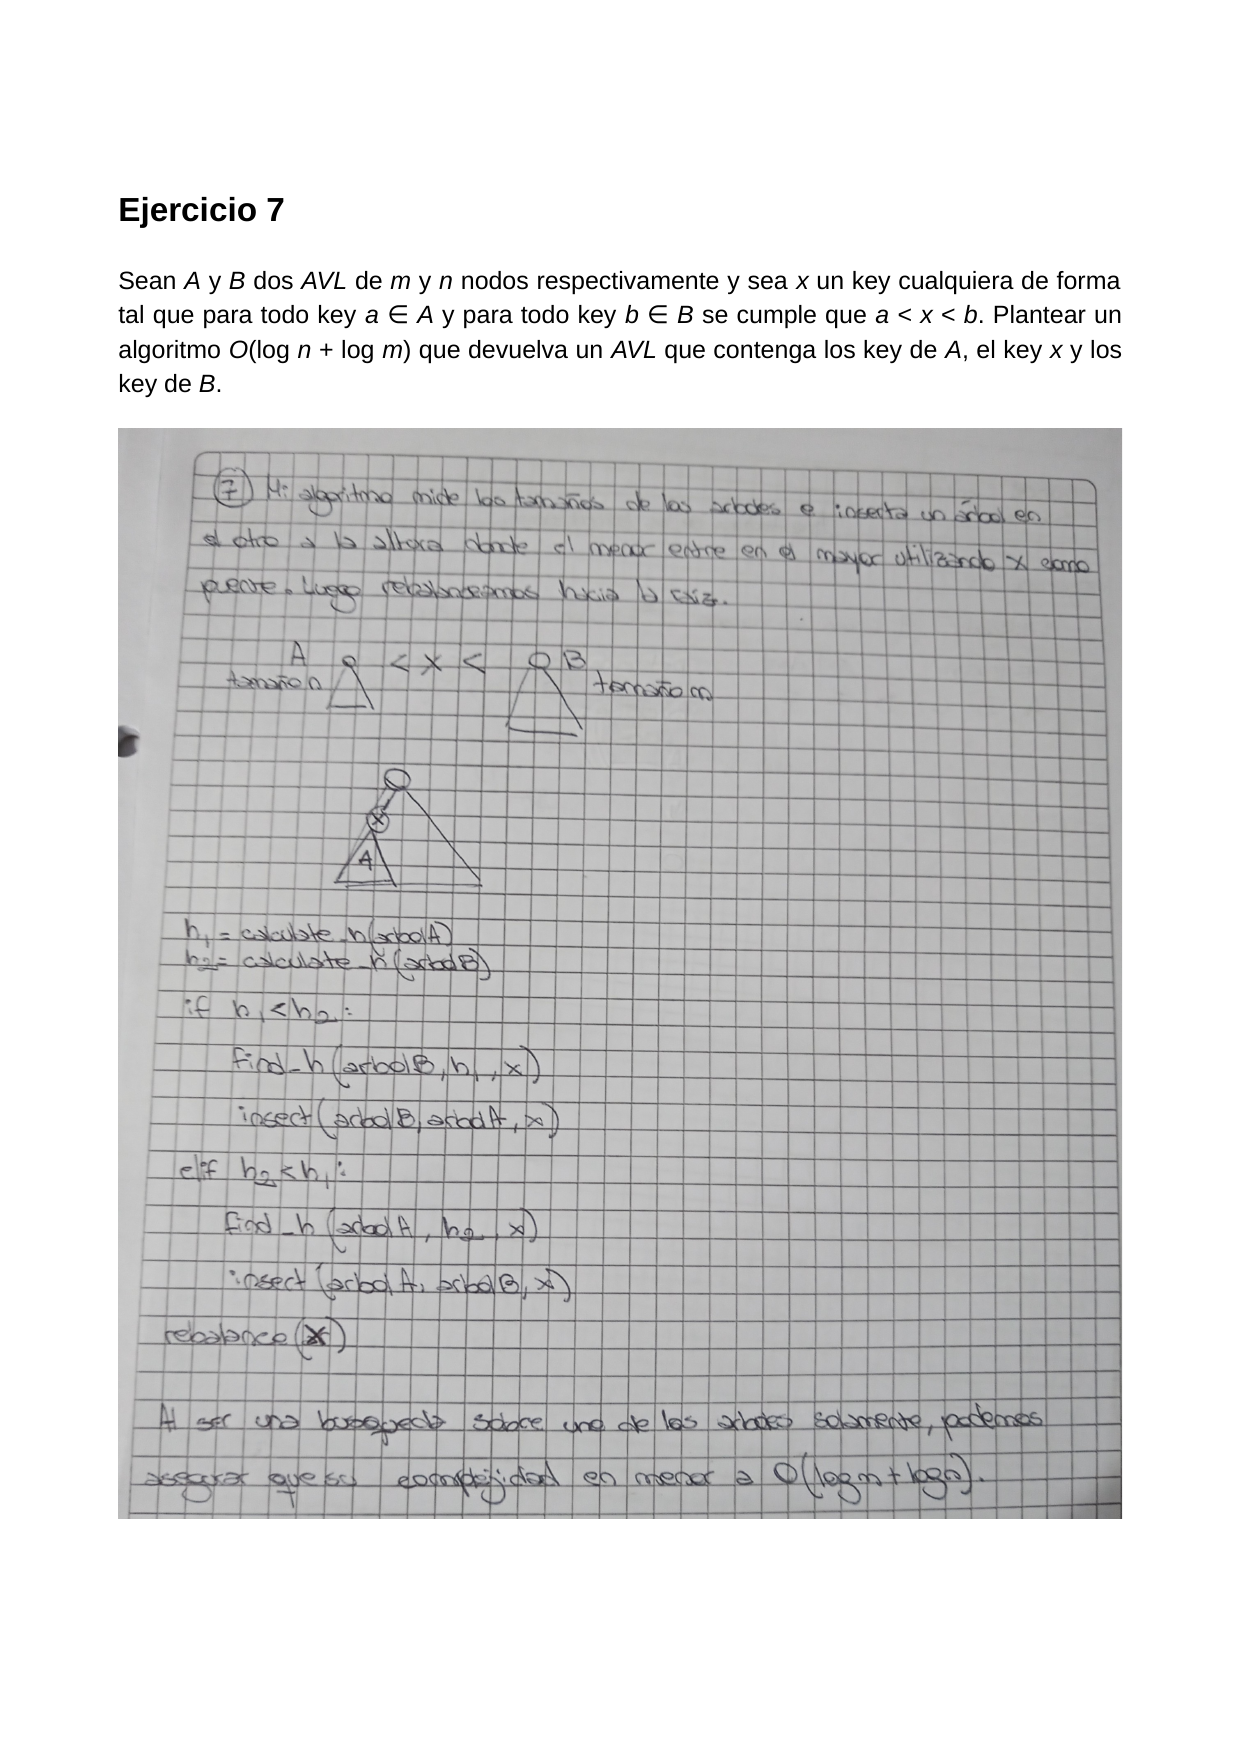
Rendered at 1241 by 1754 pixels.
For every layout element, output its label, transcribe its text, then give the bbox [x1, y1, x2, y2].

text Sean A y B dos AVL de m y n nodos respectivamente y sea x un key cualquiera de forma tal que para todo key a ∈ A y para todo key b ∈ B se cumple que a < x < b. Plantear un algoritmo O(log n + log m) que devuelva un AVL que contenga los key de A, el key x y los key de B. [118, 266, 1122, 398]
subtitle Ejercicio 7 [118, 190, 1122, 228]
picture [118, 428, 1123, 1519]
